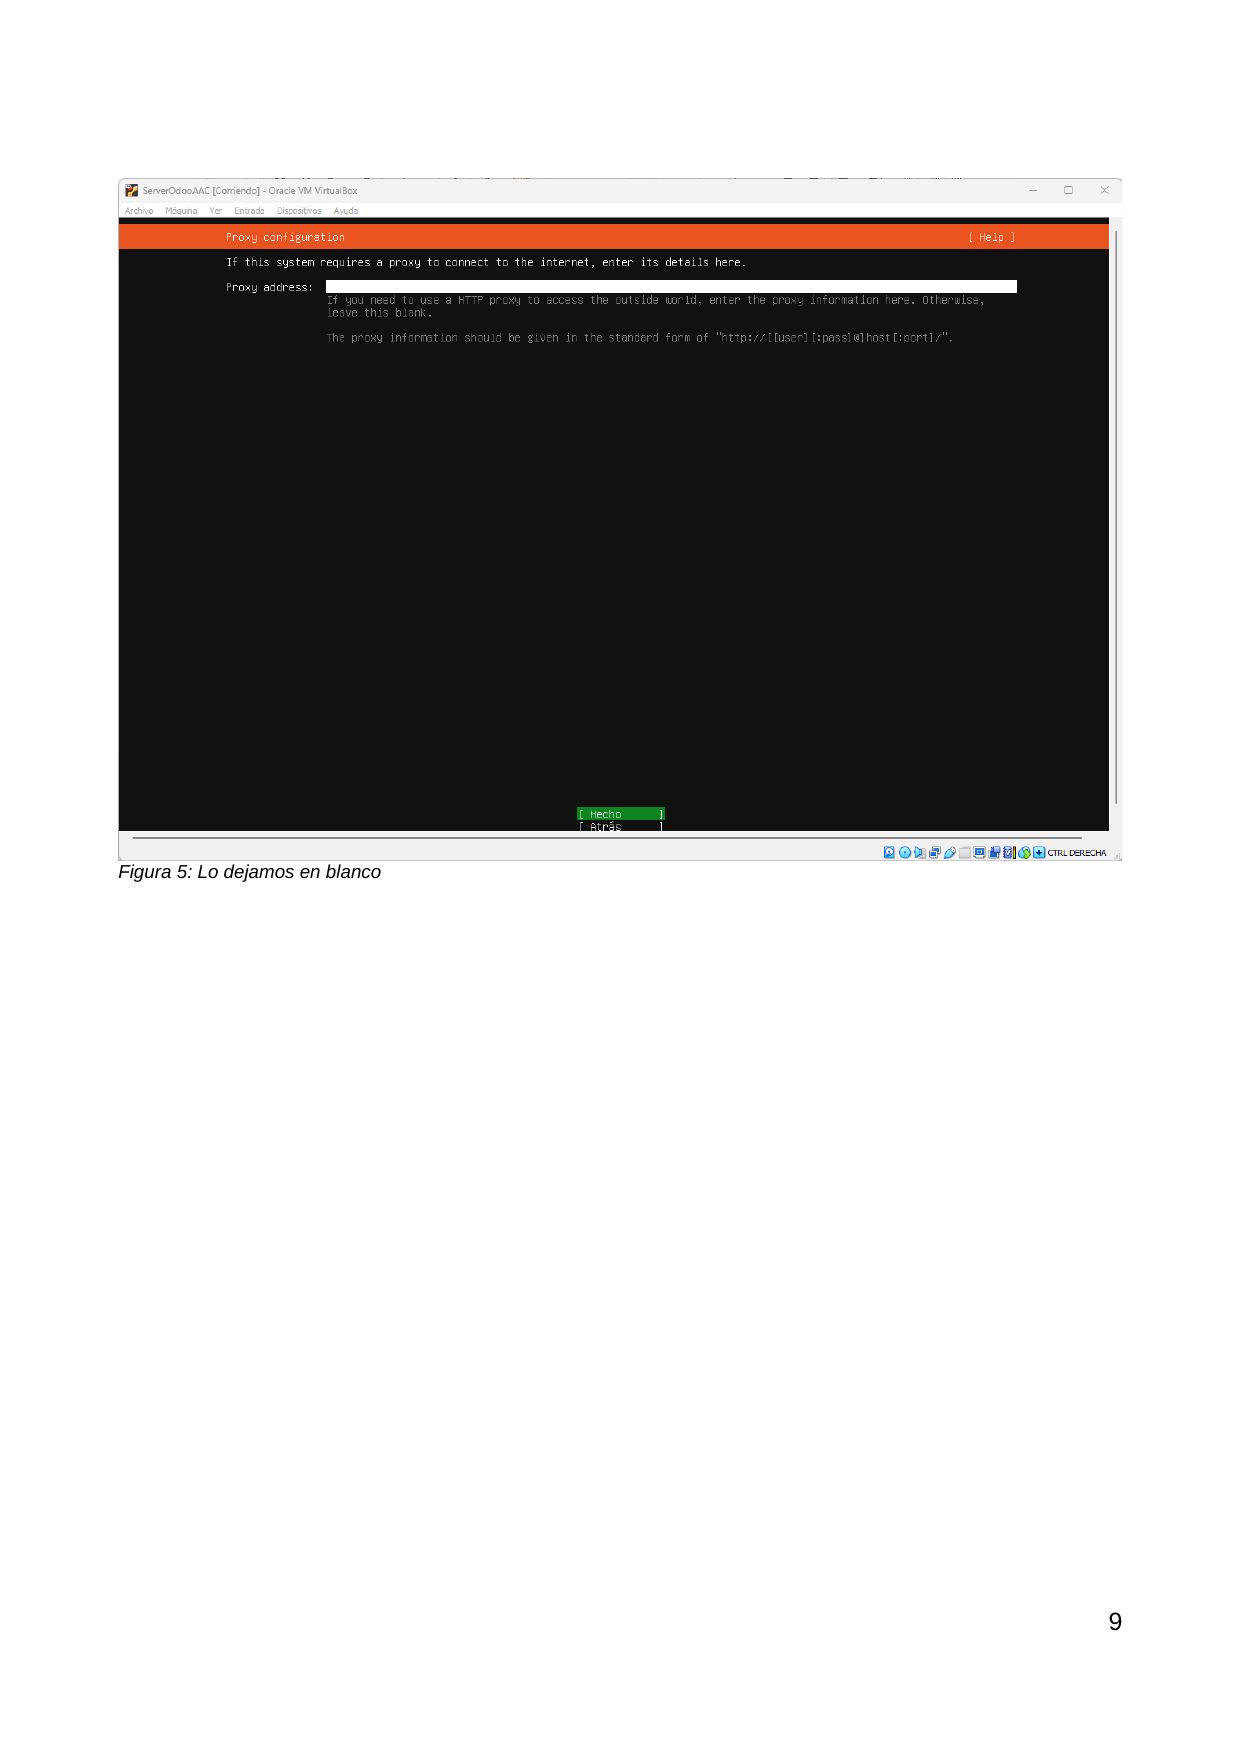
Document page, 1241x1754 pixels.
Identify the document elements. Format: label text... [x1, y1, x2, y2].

picture [118, 178, 1123, 861]
text Figura 5: Lo dejamos en blanco [118, 861, 1122, 883]
